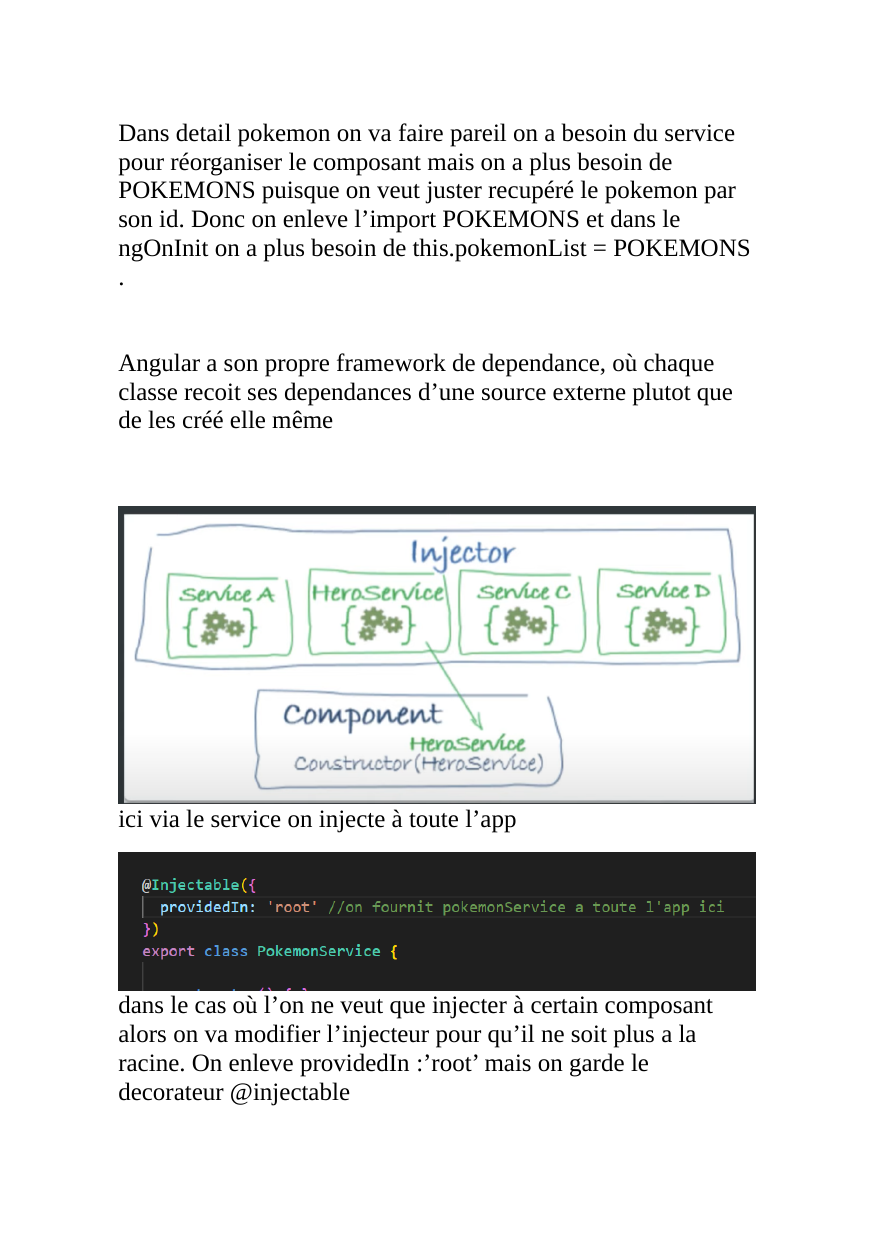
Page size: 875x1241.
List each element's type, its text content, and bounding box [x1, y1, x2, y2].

picture [118, 506, 756, 804]
text . Angular a son propre framework de dependance, où chaque classe recoit ses dependances d’une source externe plutot que de les créé elle même [118, 262, 756, 434]
text Dans detail pokemon on va faire pareil on a besoin du service pour réorganiser le composant mais on a plus besoin de POKEMONS puisque on veut juster recupéré le pokemon par son id. Donc on enleve l’import POKEMONS et dans le ngOnInit on a plus besoin de this.pokemonList = POKEMONS [118, 118, 756, 262]
picture [118, 852, 756, 991]
text [118, 492, 756, 506]
text dans le cas où l’on ne veut que injecter à certain composant alors on va modifier l’injecteur pour qu’il ne soit plus a la racine. On enleve providedIn :’root’ mais on garde le decorateur @injectable [118, 991, 756, 1106]
text ici via le service on injecte à toute l’app [118, 804, 756, 832]
text [118, 832, 756, 852]
